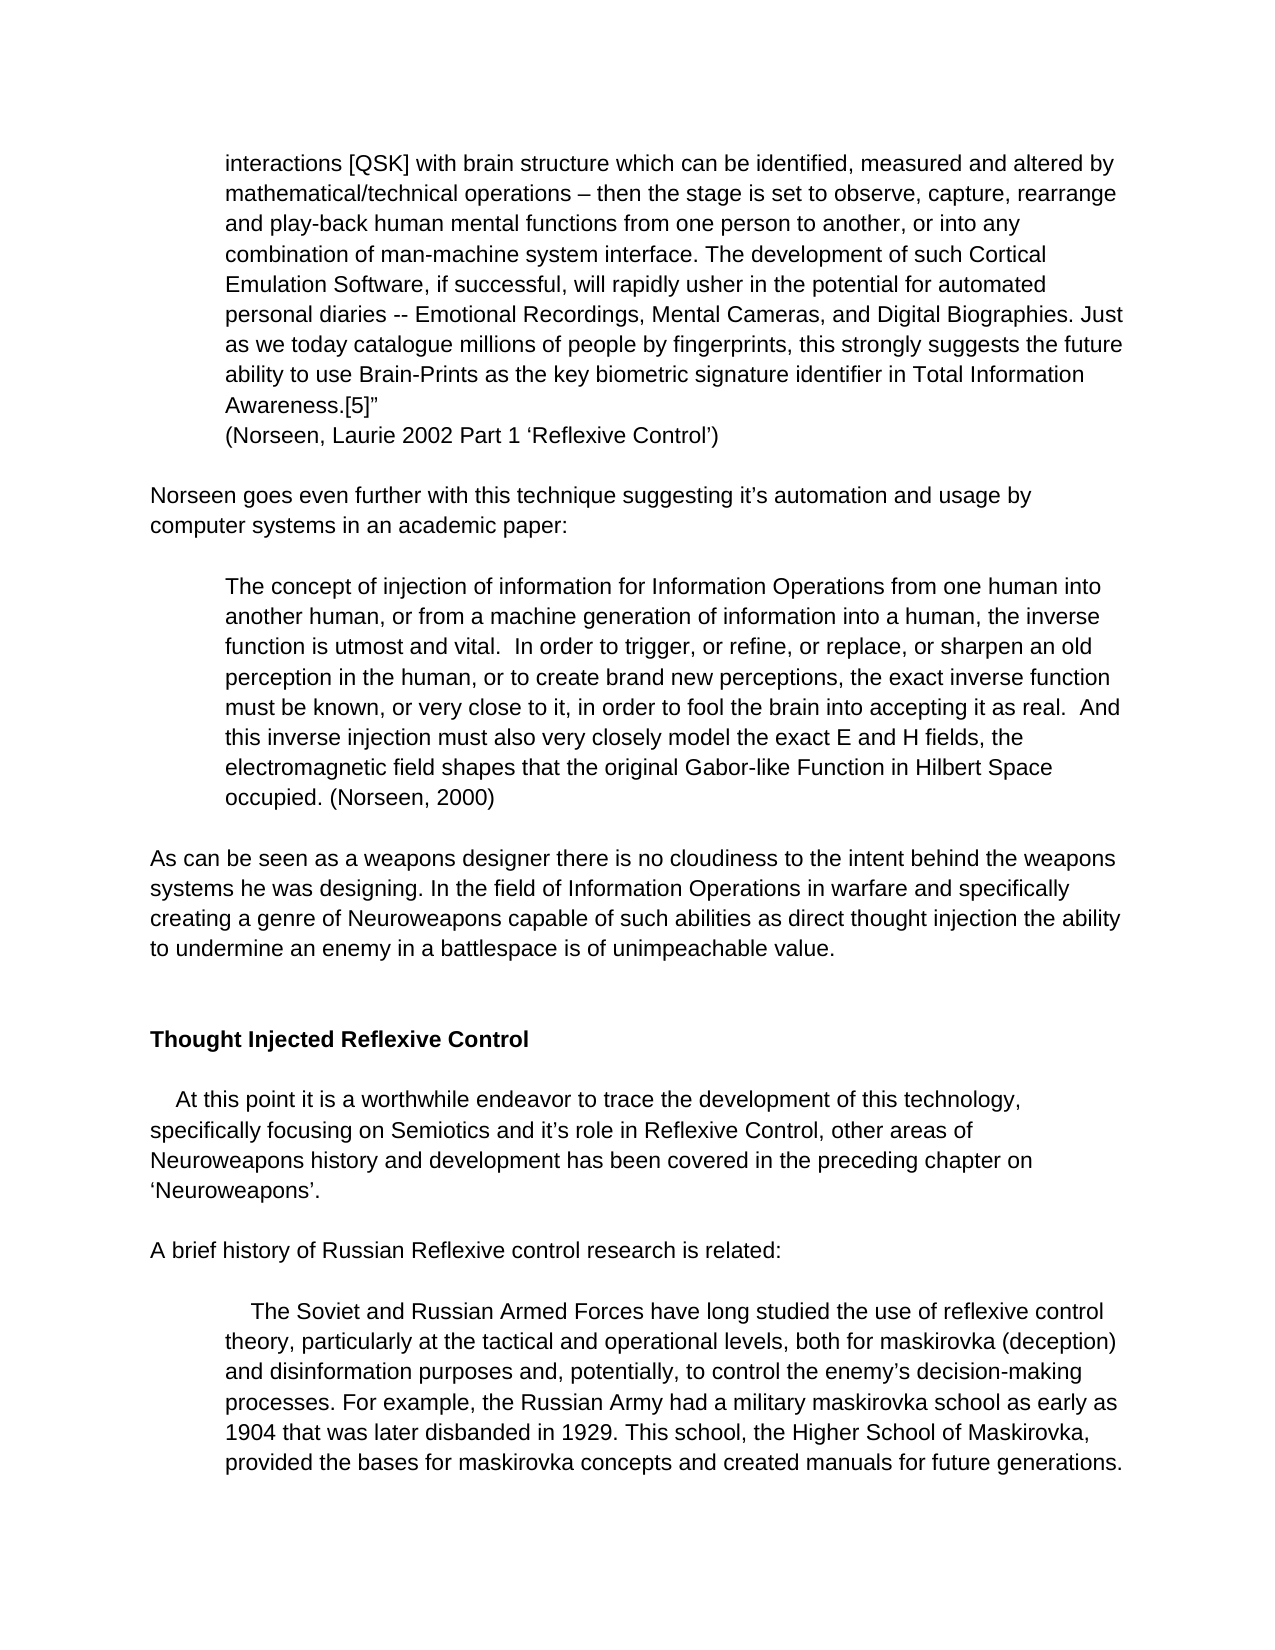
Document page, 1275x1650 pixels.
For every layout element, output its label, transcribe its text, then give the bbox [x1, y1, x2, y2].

text interactions [QSK] with brain structure which can be identified, measured and altered by mathematical/technical operations – then the stage is set to observe, capture, rearrange and play-back human mental functions from one person to another, or into any combination of man-machine system interface. The development of such Cortical Emulation Software, if successful, will rapidly usher in the potential for automated personal diaries -- Emotional Recordings, Mental Cameras, and Digital Biographies. Just as we today catalogue millions of people by fingerprints, this strongly suggests the future ability to use Brain-Prints as the key biometric signature identifier in Total Information Awareness.[5]” (Norseen, Laurie 2002 Part 1 ‘Reflexive Control’) [225, 150, 1125, 448]
text The concept of injection of information for Information Operations from one human into another human, or from a machine generation of information into a human, the inverse function is utmost and vital. In order to trigger, or refine, or replace, or sharpen an old perception in the human, or to create brand new perceptions, the exact inverse function must be known, or very close to it, in order to fool the brain into accepting it as real. And this inverse injection must also very closely model the exact E and H fields, the electromagnetic field shapes that the original Gabor-like Function in Hilbert Space occupied. (Norseen, 2000) [225, 573, 1125, 811]
text Thought Injected Reflexive Control [150, 1026, 1125, 1052]
text The Soviet and Russian Armed Forces have long studied the use of reflexive control theory, particularly at the tactical and operational levels, both for maskirovka (deception) and disinformation purposes and, potentially, to control the enemy’s decision-making processes. For example, the Russian Army had a military maskirovka school as early as 1904 that was later disbanded in 1929. This school, the Higher School of Maskirovka, provided the bases for maskirovka concepts and created manuals for future generations. [225, 1298, 1125, 1475]
text A brief history of Russian Reflexive control research is related: [150, 1237, 1125, 1264]
text As can be seen as a weapons designer there is no cloudiness to the intent behind the weapons systems he was designing. In the field of Information Operations in warfare and specifically creating a genre of Neuroweapons capable of such abilities as direct thought injection the ability to undermine an enemy in a battlespace is of unimpeachable value. [150, 845, 1125, 962]
text At this point it is a worthwhile endeavor to trace the development of this technology, specifically focusing on Semiotics and it’s role in Reflexive Control, other areas of Neuroweapons history and development has been covered in the preceding chapter on ‘Neuroweapons’. [150, 1086, 1125, 1203]
text Norseen goes even further with this technique suggesting it’s automation and usage by computer systems in an academic paper: [150, 482, 1125, 539]
